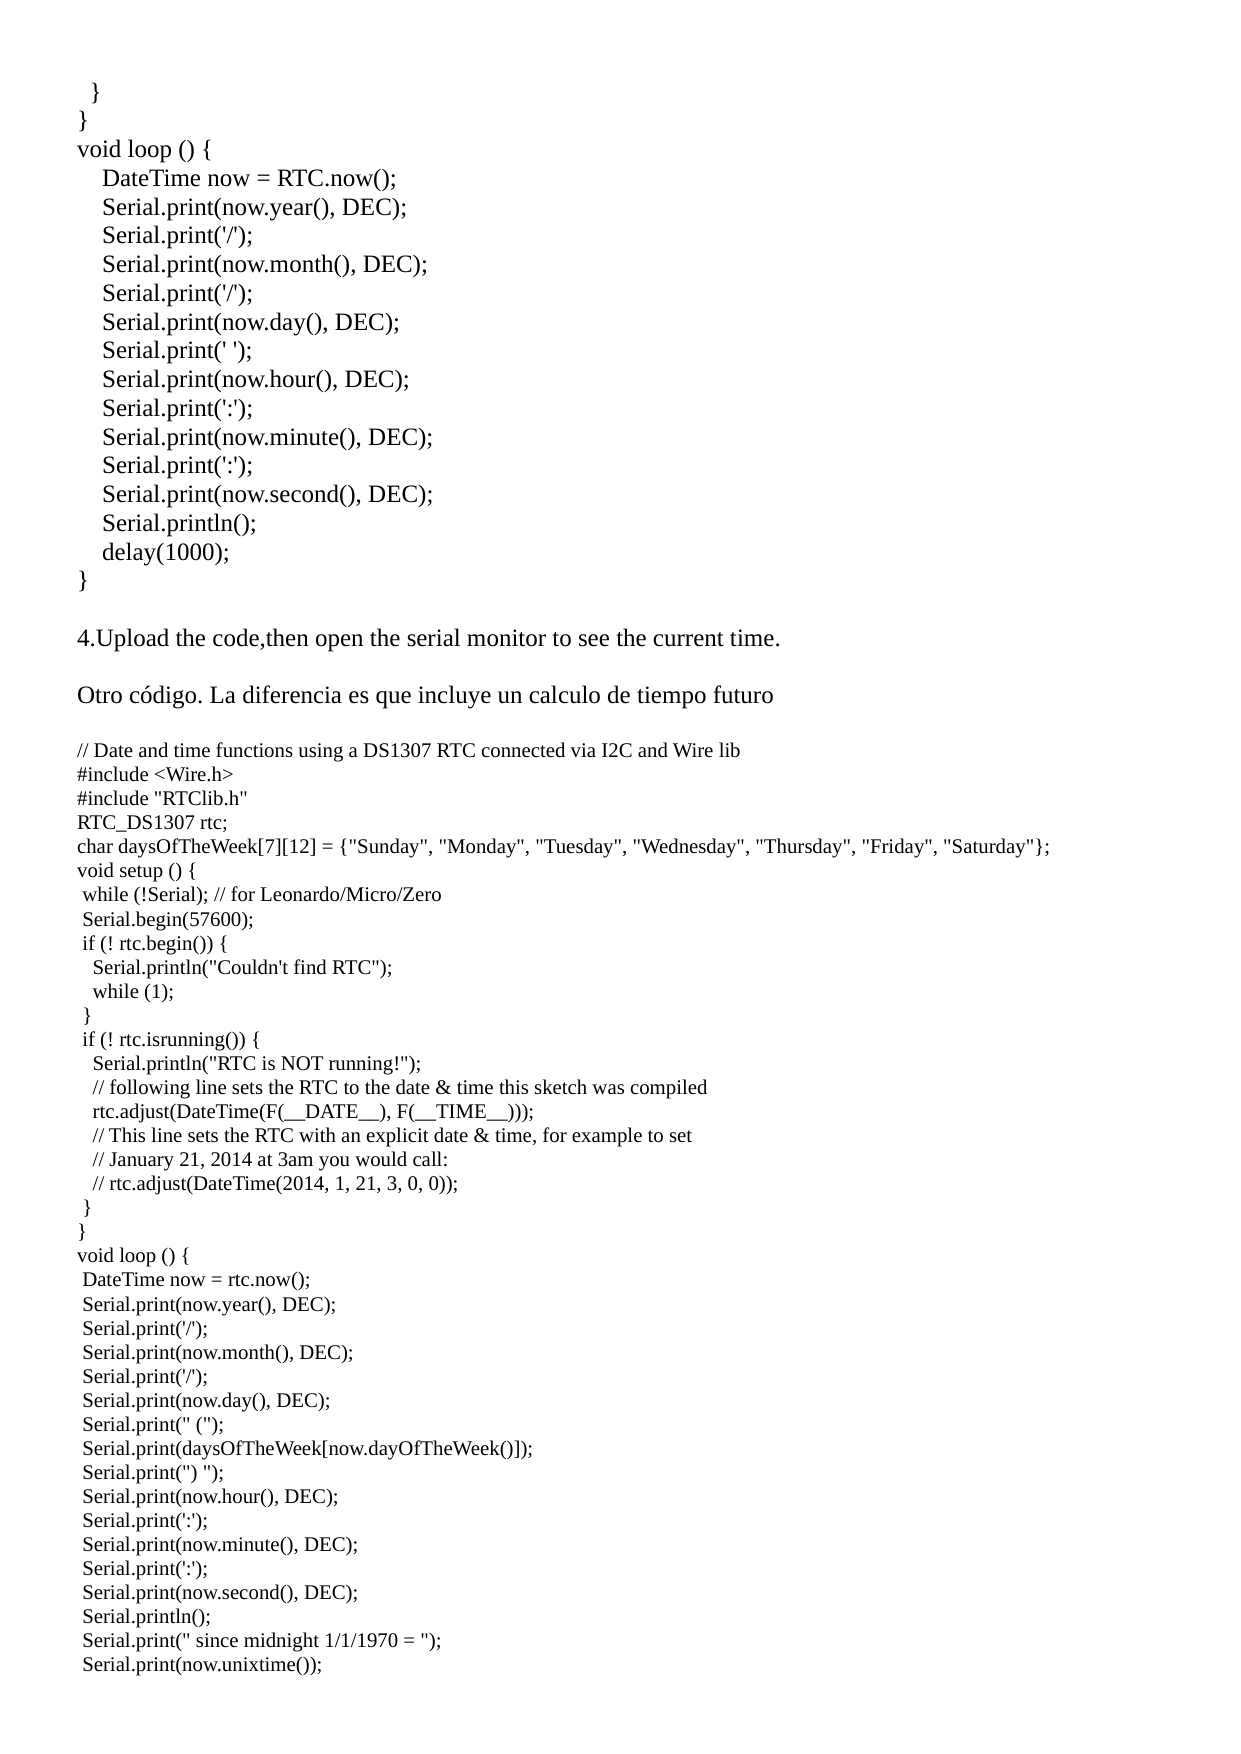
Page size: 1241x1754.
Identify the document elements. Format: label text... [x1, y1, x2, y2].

text Serial.print(now.month(), DEC); [77, 1339, 1163, 1364]
text Serial.print(" since midnight 1/1/1970 = "); [77, 1628, 1163, 1652]
text Serial.print(now.hour(), DEC); [77, 364, 1163, 393]
text delay(1000); [77, 537, 1163, 566]
text Serial.println("RTC is NOT running!"); [77, 1051, 1163, 1075]
text Serial.println(); [77, 508, 1163, 537]
text Serial.println(); [77, 1604, 1163, 1628]
text Serial.print(now.year(), DEC); [77, 192, 1163, 221]
text } [77, 1219, 1163, 1243]
text Serial.print(now.unixtime()); [77, 1652, 1163, 1676]
text Serial.print(now.day(), DEC); [77, 1388, 1163, 1412]
text Serial.print(':'); [77, 393, 1163, 422]
text // rtc.adjust(DateTime(2014, 1, 21, 3, 0, 0)); [77, 1171, 1163, 1195]
text } [77, 566, 1163, 594]
text } [77, 106, 1163, 134]
text // Date and time functions using a DS1307 RTC connected via I2C and Wire lib [77, 738, 1163, 762]
text Serial.print(now.minute(), DEC); [77, 1532, 1163, 1556]
text DateTime now = rtc.now(); [77, 1267, 1163, 1291]
text void loop () { [77, 134, 1163, 163]
text Serial.print(") "); [77, 1460, 1163, 1484]
text Serial.print('/'); [77, 1364, 1163, 1388]
text Serial.println("Couldn't find RTC"); [77, 954, 1163, 979]
text } [77, 1195, 1163, 1219]
text Serial.print(daysOfTheWeek[now.dayOfTheWeek()]); [77, 1436, 1163, 1460]
text Serial.print('/'); [77, 278, 1163, 307]
text // This line sets the RTC with an explicit date & time, for example to set [77, 1123, 1163, 1147]
text Serial.print(now.second(), DEC); [77, 1580, 1163, 1604]
text Serial.begin(57600); [77, 906, 1163, 931]
text char daysOfTheWeek[7][12] = {"Sunday", "Monday", "Tuesday", "Wednesday", "Thursday", "Friday", "Saturday"}; [77, 834, 1163, 858]
text #include <Wire.h> [77, 762, 1163, 786]
text rtc.adjust(DateTime(F(__DATE__), F(__TIME__))); [77, 1099, 1163, 1123]
text } [77, 1003, 1163, 1027]
text Serial.print(':'); [77, 451, 1163, 479]
text if (! rtc.isrunning()) { [77, 1027, 1163, 1051]
text while (!Serial); // for Leonardo/Micro/Zero [77, 882, 1163, 906]
text Serial.print(' '); [77, 336, 1163, 364]
text Serial.print('/'); [77, 221, 1163, 249]
text void setup () { [77, 858, 1163, 882]
text 4.Upload the code,then open the serial monitor to see the current time. [77, 623, 1163, 652]
text #include "RTClib.h" [77, 786, 1163, 810]
text DateTime now = RTC.now(); [77, 163, 1163, 192]
text // January 21, 2014 at 3am you would call: [77, 1147, 1163, 1171]
text Serial.print(now.minute(), DEC); [77, 422, 1163, 451]
text Serial.print(" ("); [77, 1412, 1163, 1436]
text // following line sets the RTC to the date & time this sketch was compiled [77, 1075, 1163, 1099]
text } [77, 77, 1163, 106]
text void loop () { [77, 1243, 1163, 1267]
text RTC_DS1307 rtc; [77, 810, 1163, 834]
text Serial.print(':'); [77, 1556, 1163, 1580]
text Serial.print('/'); [77, 1316, 1163, 1339]
text if (! rtc.begin()) { [77, 931, 1163, 954]
text Serial.print(now.second(), DEC); [77, 479, 1163, 508]
text Serial.print(now.year(), DEC); [77, 1291, 1163, 1316]
text while (1); [77, 979, 1163, 1003]
text Serial.print(now.day(), DEC); [77, 307, 1163, 336]
text Serial.print(now.hour(), DEC); [77, 1484, 1163, 1508]
text Otro código. La diferencia es que incluye un calculo de tiempo futuro [77, 681, 1163, 709]
text Serial.print(now.month(), DEC); [77, 249, 1163, 278]
text Serial.print(':'); [77, 1508, 1163, 1532]
